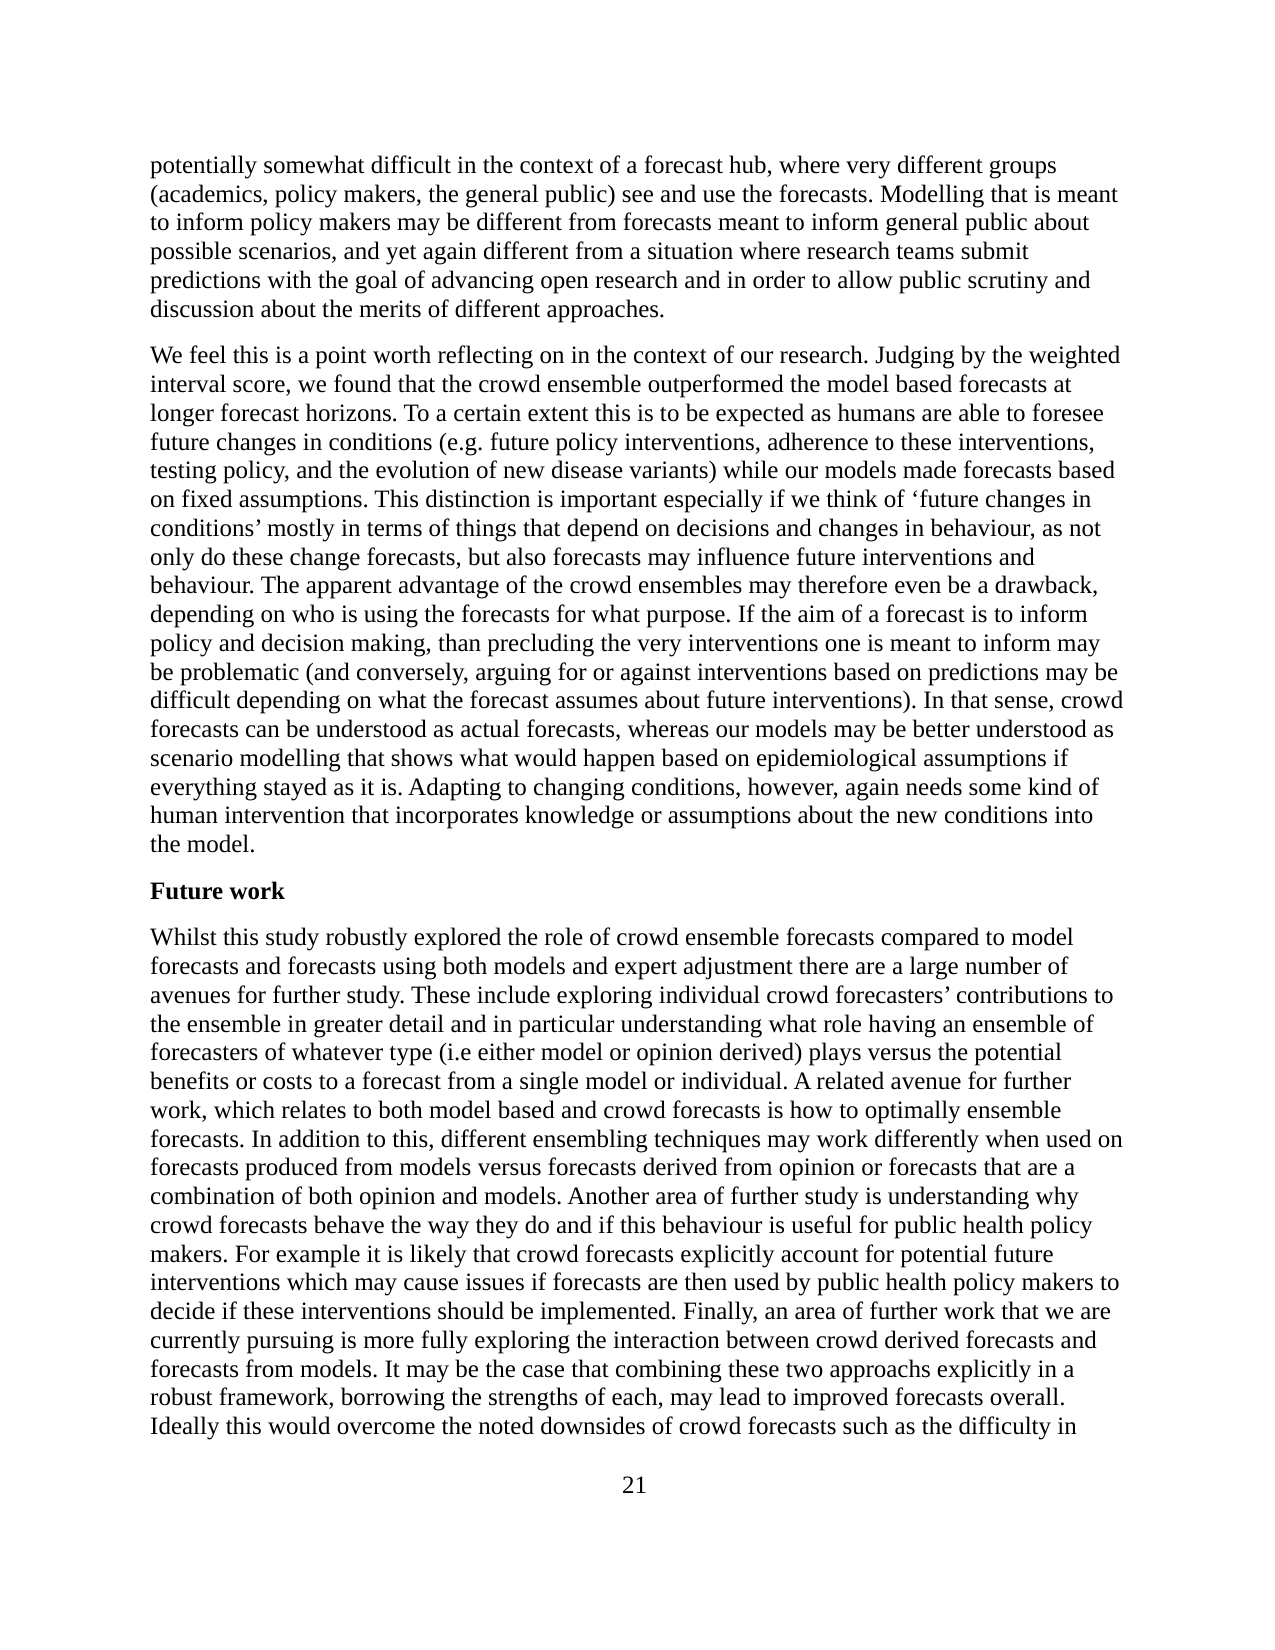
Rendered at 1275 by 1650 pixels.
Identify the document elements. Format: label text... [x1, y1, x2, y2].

text Whilst this study robustly explored the role of crowd ensemble forecasts compared to model forecasts and forecasts using both models and expert adjustment there are a large number of avenues for further study. These include exploring individual crowd forecasters’ contributions to the ensemble in greater detail and in particular understanding what role having an ensemble of forecasters of whatever type (i.e either model or opinion derived) plays versus the potential benefits or costs to a forecast from a single model or individual. A related avenue for further work, which relates to both model based and crowd forecasts is how to optimally ensemble forecasts. In addition to this, different ensembling techniques may work differently when used on forecasts produced from models versus forecasts derived from opinion or forecasts that are a combination of both opinion and models. Another area of further study is understanding why crowd forecasts behave the way they do and if this behaviour is useful for public health policy makers. For example it is likely that crowd forecasts explicitly account for potential future interventions which may cause issues if forecasts are then used by public health policy makers to decide if these interventions should be implemented. Finally, an area of further work that we are currently pursuing is more fully exploring the interaction between crowd derived forecasts and forecasts from models. It may be the case that combining these two approachs explicitly in a robust framework, borrowing the strengths of each, may lead to improved forecasts overall. Ideally this would overcome the noted downsides of crowd forecasts such as the difficulty in [150, 922, 1125, 1440]
text Future work [150, 876, 1125, 904]
text We feel this is a point worth reflecting on in the context of our research. Judging by the weighted interval score, we found that the crowd ensemble outperformed the model based forecasts at longer forecast horizons. To a certain extent this is to be expected as humans are able to foresee future changes in conditions (e.g. future policy interventions, adherence to these interventions, testing policy, and the evolution of new disease variants) while our models made forecasts based on fixed assumptions. This distinction is important especially if we think of ‘future changes in conditions’ mostly in terms of things that depend on decisions and changes in behaviour, as not only do these change forecasts, but also forecasts may influence future interventions and behaviour. The apparent advantage of the crowd ensembles may therefore even be a drawback, depending on who is using the forecasts for what purpose. If the aim of a forecast is to inform policy and decision making, than precluding the very interventions one is meant to inform may be problematic (and conversely, arguing for or against interventions based on predictions may be difficult depending on what the forecast assumes about future interventions). In that sense, crowd forecasts can be understood as actual forecasts, whereas our models may be better understood as scenario modelling that shows what would happen based on epidemiological assumptions if everything stayed as it is. Adapting to changing conditions, however, again needs some kind of human intervention that incorporates knowledge or assumptions about the new conditions into the model. [150, 340, 1125, 858]
text potentially somewhat difficult in the context of a forecast hub, where very different groups (academics, policy makers, the general public) see and use the forecasts. Modelling that is meant to inform policy makers may be different from forecasts meant to inform general public about possible scenarios, and yet again different from a situation where research teams submit predictions with the goal of advancing open research and in order to allow public scrutiny and discussion about the merits of different approaches. [150, 150, 1125, 322]
